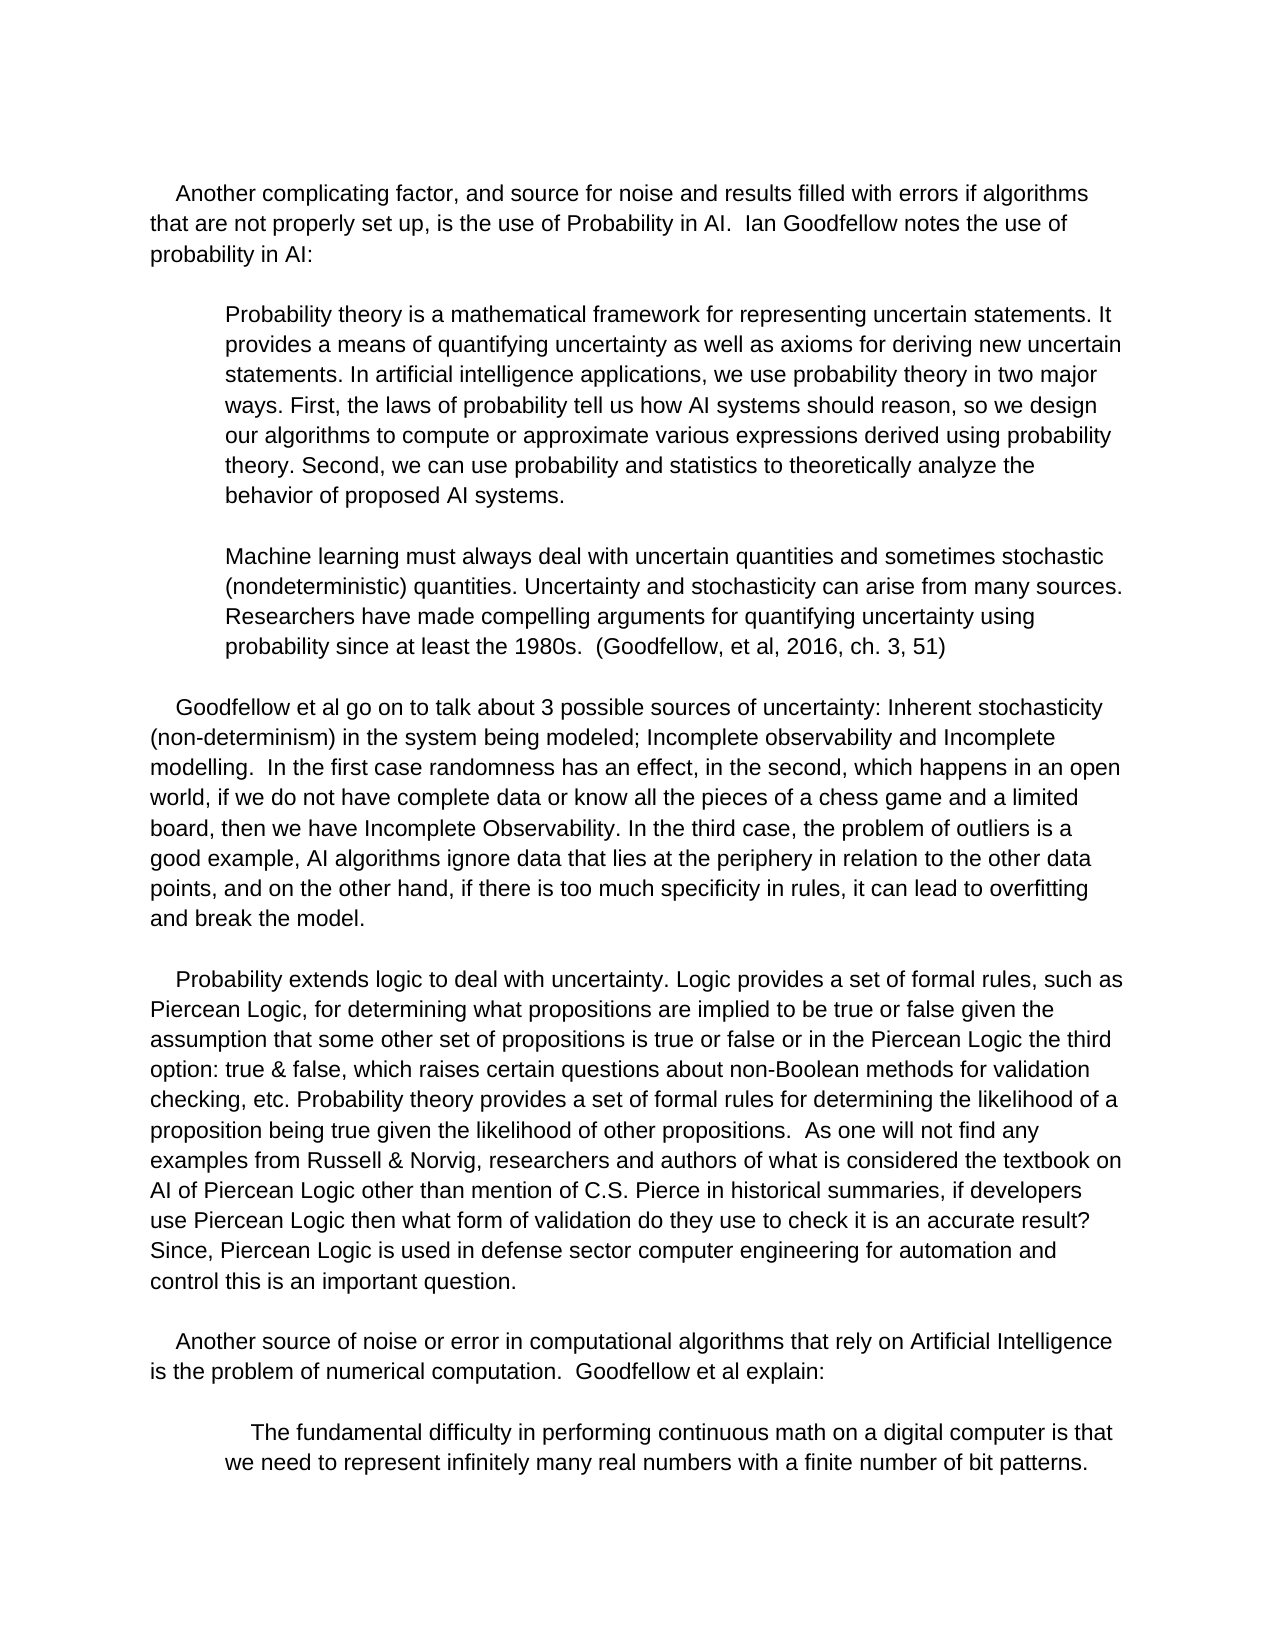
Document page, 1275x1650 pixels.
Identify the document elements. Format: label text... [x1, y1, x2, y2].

text Machine learning must always deal with uncertain quantities and sometimes stochastic (nondeterministic) quantities. Uncertainty and stochasticity can arise from many sources. Researchers have made compelling arguments for quantifying uncertainty using probability since at least the 1980s. (Goodfellow, et al, 2016, ch. 3, 51) [225, 543, 1125, 690]
text Probability theory is a mathematical framework for representing uncertain statements. It provides a means of quantifying uncertainty as well as axioms for deriving new uncertain statements. In artificial intelligence applications, we use probability theory in two major ways. First, the laws of probability tell us how AI systems should reason, so we design our algorithms to compute or approximate various expressions derived using probability theory. Second, we can use probability and statistics to theoretically analyze the behavior of proposed AI systems. [225, 271, 1125, 539]
text Another complicating factor, and source for noise and results filled with errors if algorithms that are not properly set up, is the use of Probability in AI. Ian Goodfellow notes the use of probability in AI: [150, 180, 1125, 267]
text Probability extends logic to deal with uncertainty. Logic provides a set of formal rules, such as Piercean Logic, for determining what propositions are implied to be true or false given the assumption that some other set of propositions is true or false or in the Piercean Logic the third option: true & false, which raises certain questions about non-Boolean methods for validation checking, etc. Probability theory provides a set of formal rules for determining the likelihood of a proposition being true given the likelihood of other propositions. As one will not find any examples from Russell & Norvig, researchers and authors of what is considered the textbook on AI of Piercean Logic other than mention of C.S. Pierce in historical summaries, if developers use Piercean Logic then what form of validation do they use to check it is an accurate result? Since, Piercean Logic is used in defense sector computer engineering for automation and control this is an important question. [150, 935, 1125, 1294]
text Goodfellow et al go on to talk about 3 possible sources of uncertainty: Inherent stochasticity (non-determinism) in the system being modeled; Incomplete observability and Incomplete modelling. In the first case randomness has an effect, in the second, which happens in an open world, if we do not have complete data or know all the pieces of a chess game and a limited board, then we have Incomplete Observability. In the third case, the problem of outliers is a good example, AI algorithms ignore data that lies at the periphery in relation to the other data points, and on the other hand, if there is too much specificity in rules, it can lead to overfitting and break the model. [150, 694, 1125, 932]
text The fundamental difficulty in performing continuous math on a digital computer is that we need to represent infinitely many real numbers with a finite number of bit patterns. [225, 1419, 1125, 1475]
text Another source of noise or error in computational algorithms that rely on Artificial Intelligence is the problem of numerical computation. Goodfellow et al explain: [150, 1298, 1125, 1415]
